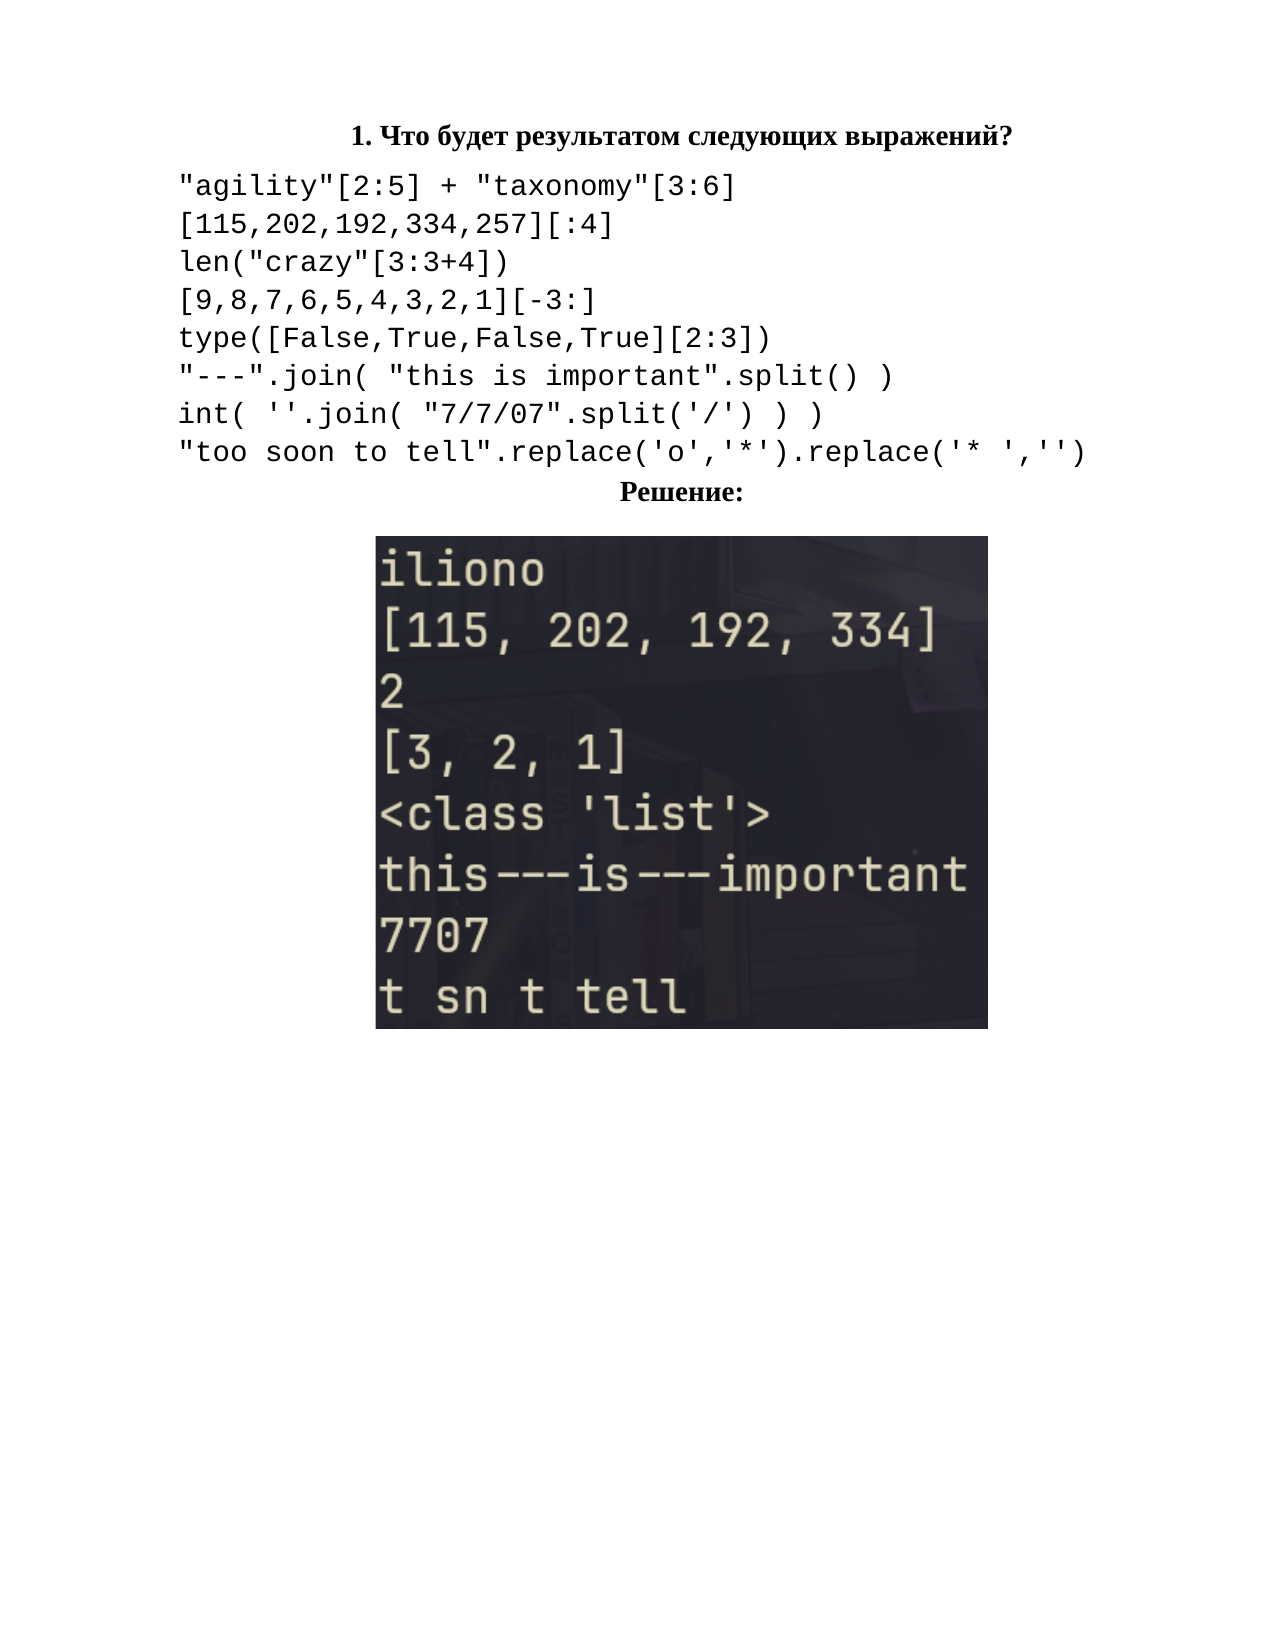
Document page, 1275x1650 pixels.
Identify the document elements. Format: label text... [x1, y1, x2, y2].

picture [375, 536, 988, 1029]
text "too soon to tell".replace('o','*').replace('* ','') [177, 437, 1186, 470]
text len("crazy"[3:3+4]) [177, 247, 1186, 280]
text [115,202,192,334,257][:4] [177, 209, 1186, 242]
text "agility"[2:5] + "taxonomy"[3:6] [177, 171, 1186, 204]
text 1. Что будет результатом следующих выражений? [177, 118, 1186, 152]
text int( ''.join( "7/7/07".split('/') ) ) [177, 399, 1186, 432]
text Решение: [177, 474, 1186, 508]
text "---".join( "this is important".split() ) [177, 361, 1186, 394]
text type([False,True,False,True][2:3]) [177, 323, 1186, 356]
text [9,8,7,6,5,4,3,2,1][-3:] [177, 285, 1186, 318]
